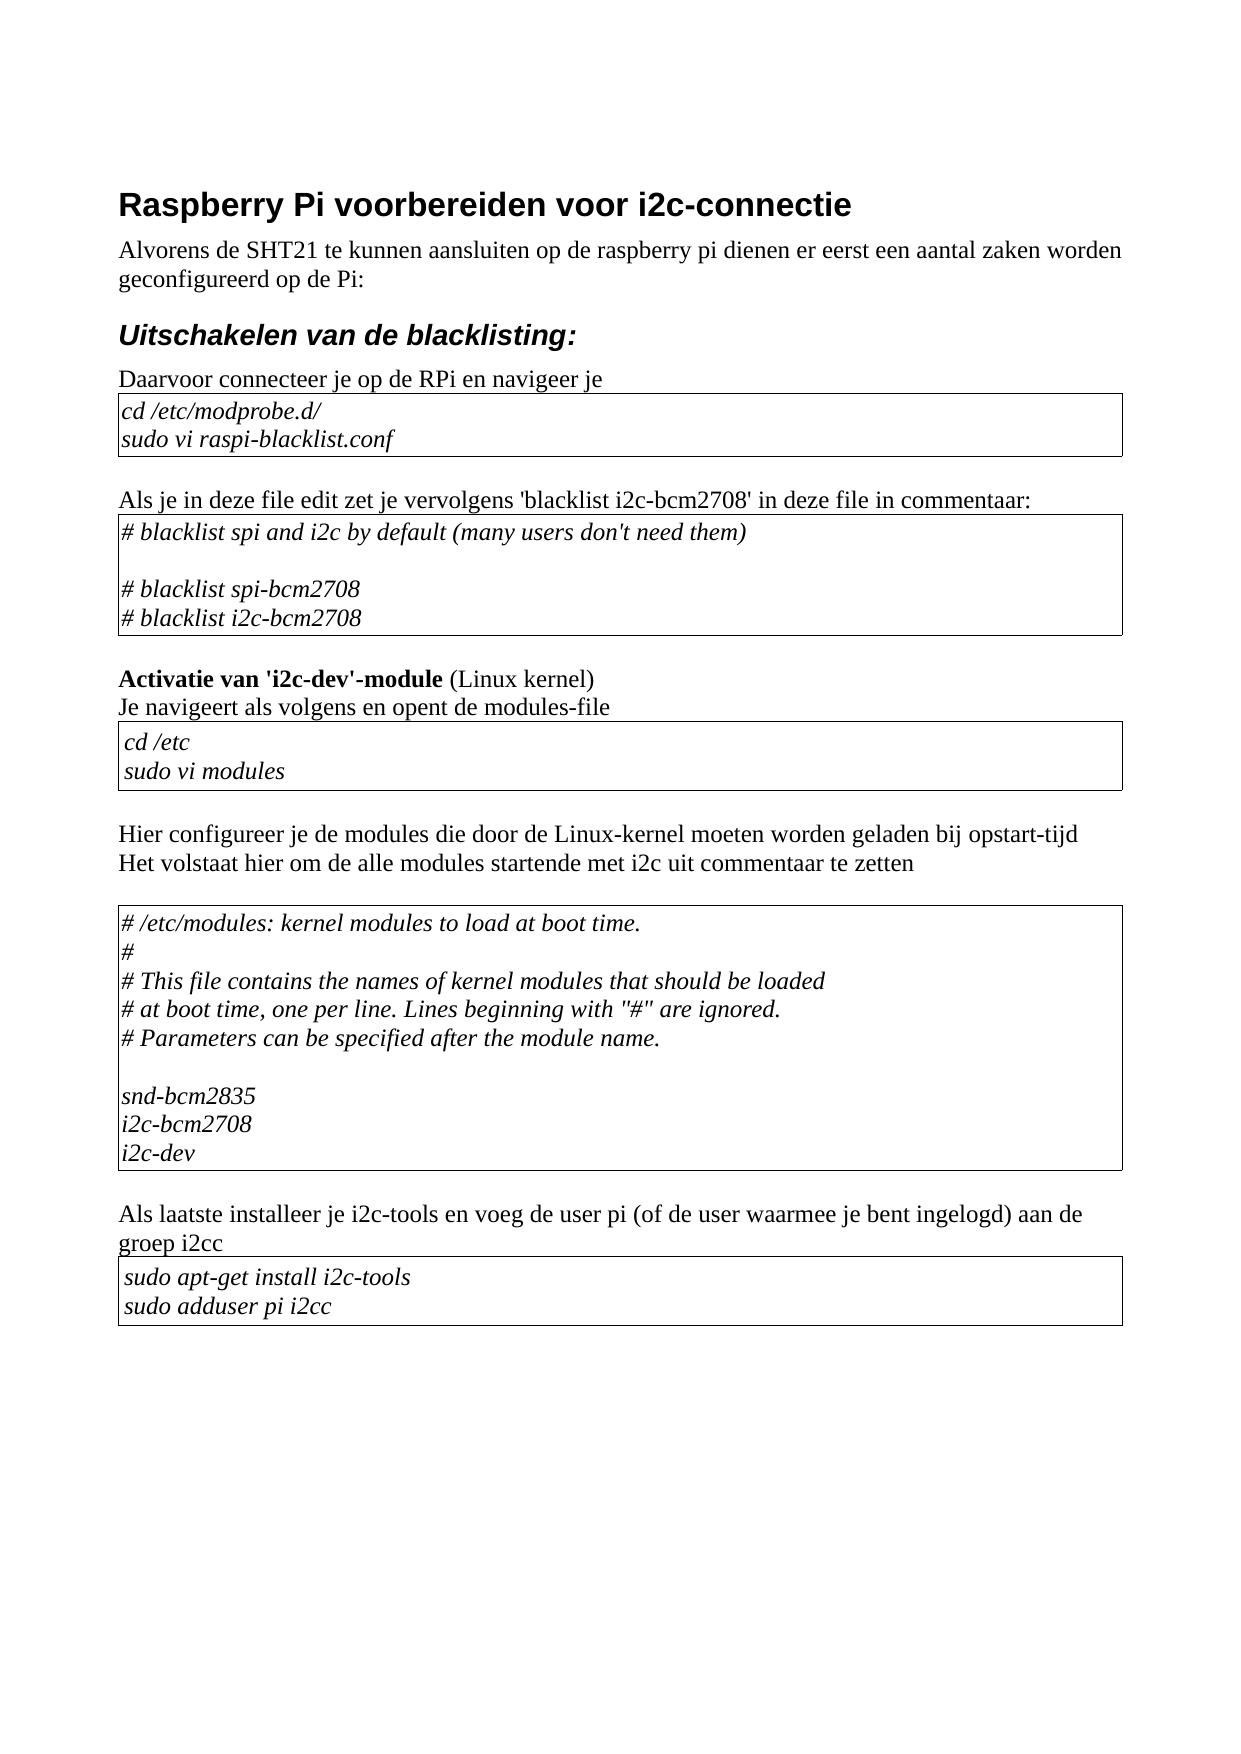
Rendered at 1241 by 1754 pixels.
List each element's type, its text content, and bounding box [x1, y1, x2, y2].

text Daarvoor connecteer je op de RPi en navigeer je [118, 364, 1122, 393]
text sudo vi raspi-blacklist.conf [119, 422, 1122, 456]
text # /etc/modules: kernel modules to load at boot time. [119, 906, 1122, 934]
text i2c-dev [119, 1135, 1122, 1170]
text Alvorens de SHT21 te kunnen aansluiten op de raspberry pi dienen er eerst een aantal zaken worden geconfigureerd op de Pi: [118, 236, 1122, 293]
text Als je in deze file edit zet je vervolgens 'blacklist i2c-bcm2708' in deze file in commentaar: [118, 485, 1122, 514]
text Het volstaat hier om de alle modules startende met i2c uit commentaar te zetten [118, 848, 1122, 877]
text cd /etc/modprobe.d/ [119, 394, 1122, 422]
text # at boot time, one per line. Lines beginning with "#" are ignored. [119, 992, 1122, 1020]
text snd-bcm2835 [119, 1078, 1122, 1107]
text # blacklist i2c-bcm2708 [119, 600, 1122, 635]
text Je navigeert als volgens en opent de modules-file [118, 692, 1122, 721]
table_header sudo apt-get install i2c-tools sudo adduser pi i2cc [119, 1257, 1122, 1325]
subtitle Raspberry Pi voorbereiden voor i2c-connectie [118, 184, 1122, 223]
subtitle Uitschakelen van de blacklisting: [118, 318, 1122, 352]
text # This file contains the names of kernel modules that should be loaded [119, 963, 1122, 992]
text Activatie van 'i2c-dev'-module (Linux kernel) [118, 664, 1122, 692]
text i2c-bcm2708 [119, 1107, 1122, 1135]
text Hier configureer je de modules die door de Linux-kernel moeten worden geladen bij opstart-tijd [118, 819, 1122, 848]
text # Parameters can be specified after the module name. [119, 1020, 1122, 1052]
text # [119, 934, 1122, 963]
text # blacklist spi-bcm2708 [119, 571, 1122, 600]
text # blacklist spi and i2c by default (many users don't need them) [119, 515, 1122, 546]
table_header cd /etc sudo vi modules [119, 722, 1122, 790]
text Als laatste installeer je i2c-tools en voeg de user pi (of de user waarmee je bent ingelogd) aan de groep i2cc [118, 1199, 1122, 1256]
